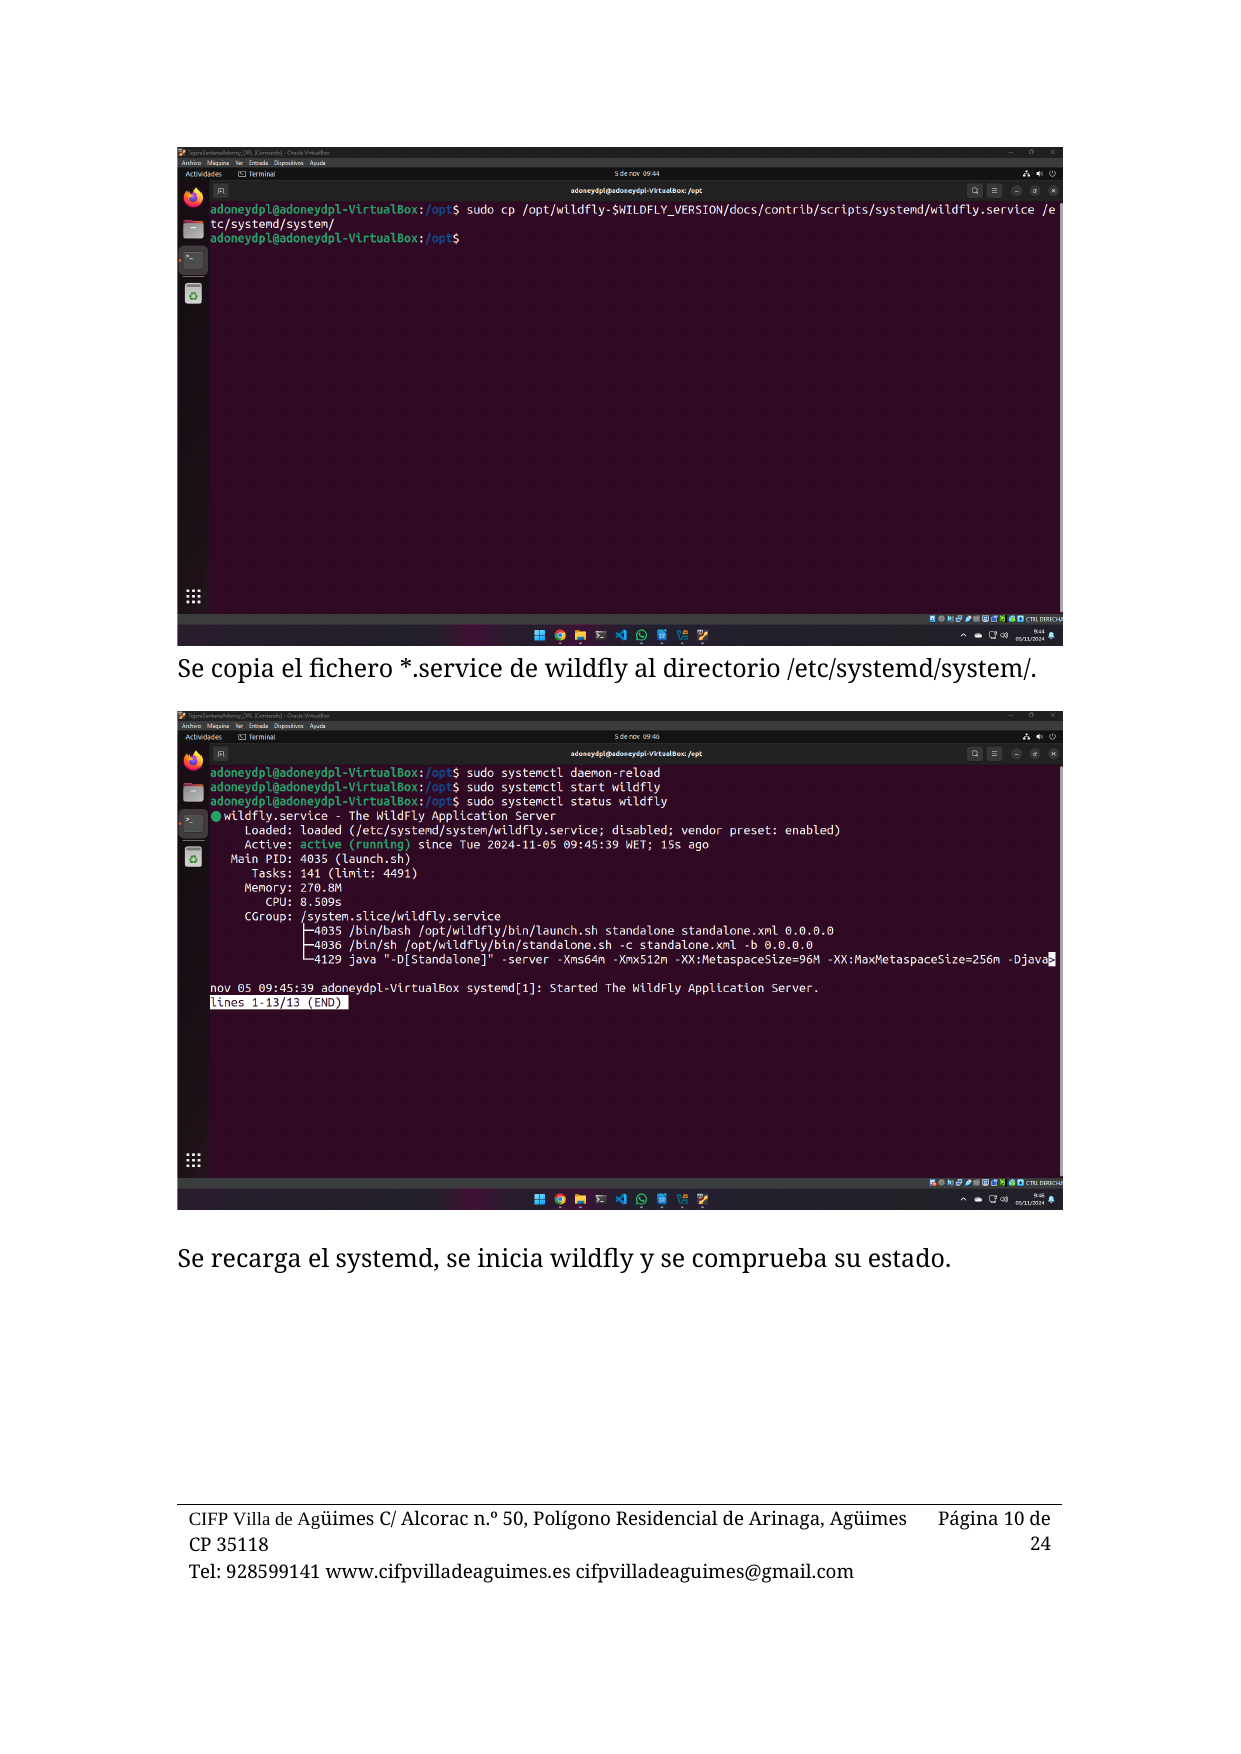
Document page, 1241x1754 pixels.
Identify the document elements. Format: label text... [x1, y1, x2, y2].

text Se copia el fichero *.service de wildfly al directorio /etc/systemd/system/. [177, 646, 1063, 685]
picture [177, 711, 1063, 1210]
picture [177, 147, 1063, 646]
text Se recarga el systemd, se inicia wildfly y se comprueba su estado. [177, 1210, 1063, 1274]
